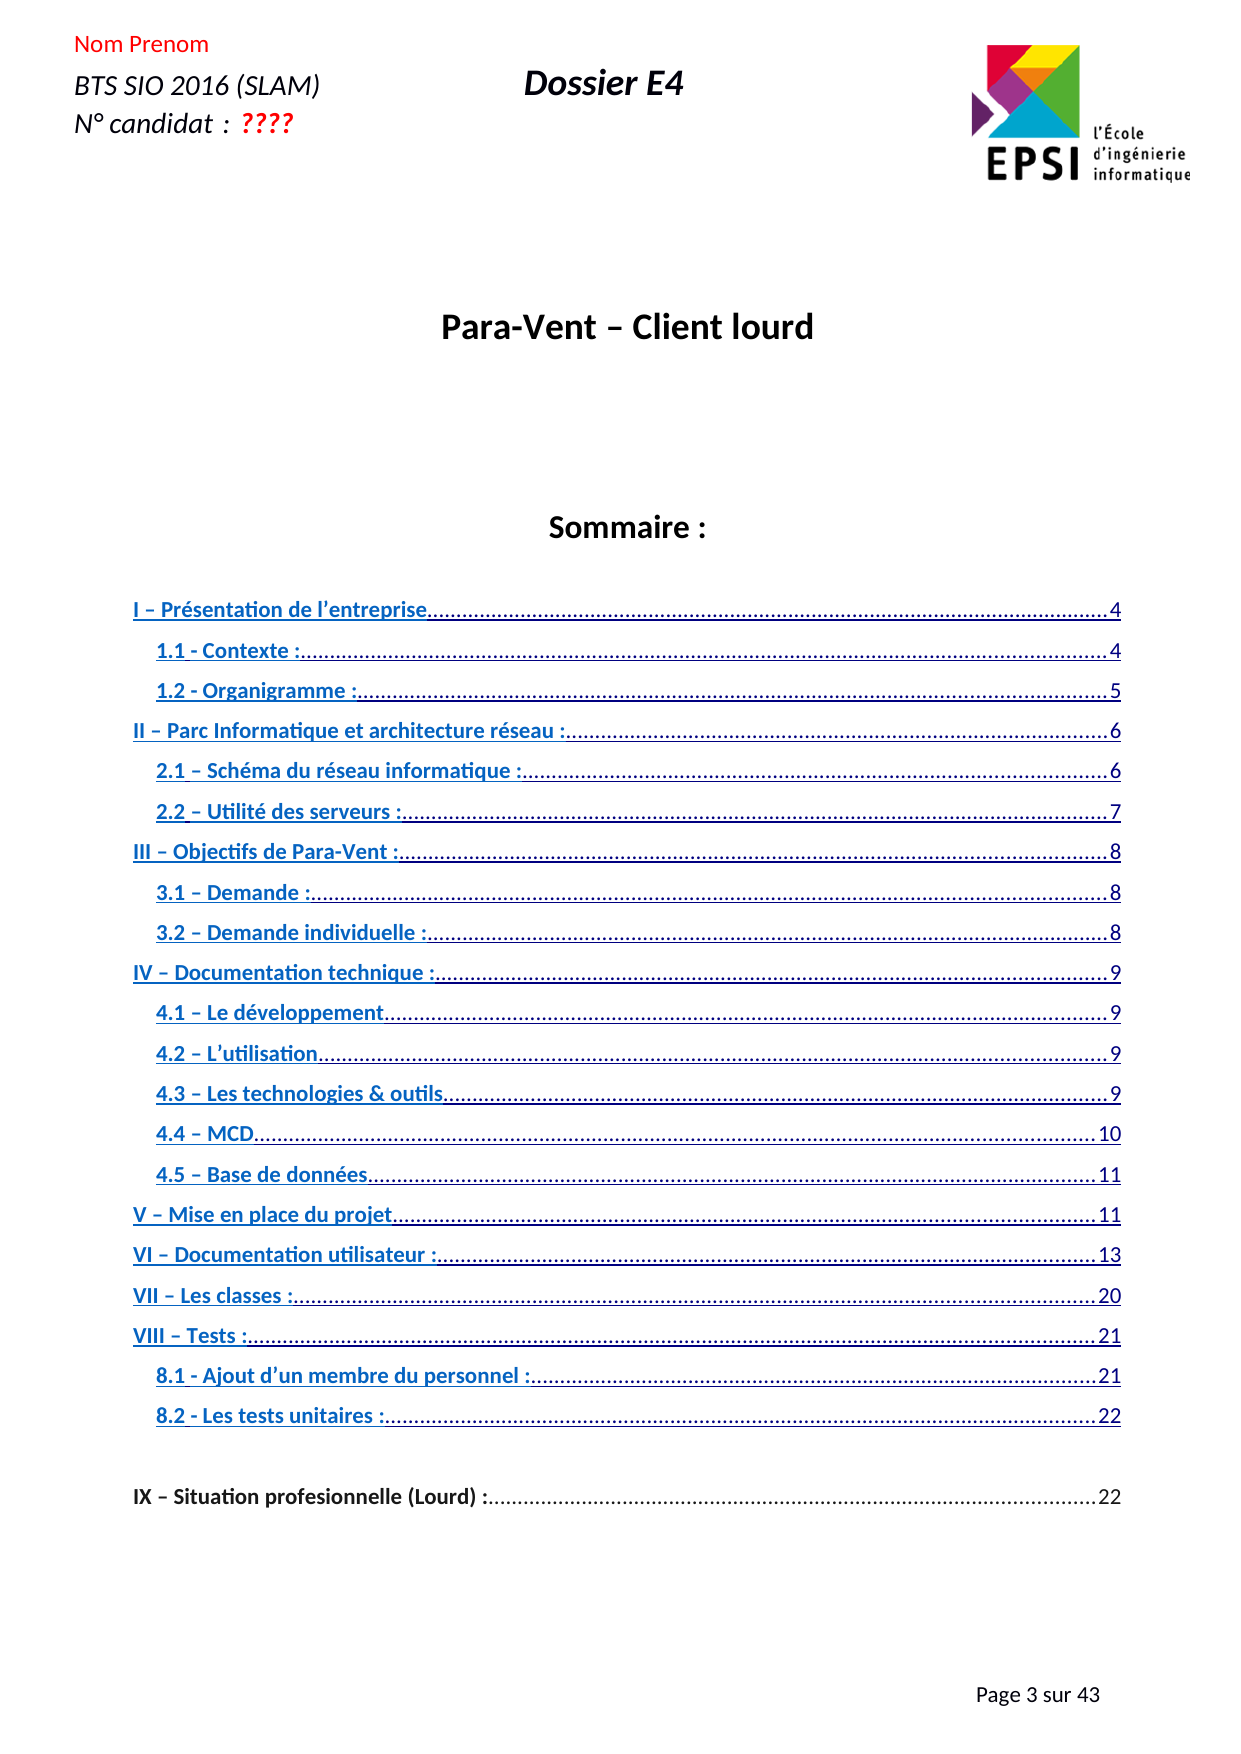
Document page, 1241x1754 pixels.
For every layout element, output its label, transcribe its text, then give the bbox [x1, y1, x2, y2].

text V – Mise en place du projet 11 [133, 1200, 1122, 1228]
text Sommaire : [133, 506, 1122, 547]
text VIII – Tests : 21 [133, 1321, 1122, 1349]
text 3.2 – Demande individuelle : 8 [156, 918, 1122, 946]
text VI – Documentation utilisateur : 13 [133, 1240, 1122, 1268]
text II – Parc Informatique et architecture réseau : 6 [133, 716, 1122, 744]
text IX – Situation profesionnelle (Lourd) : 23 [133, 1482, 1122, 1510]
text 2.1 – Schéma du réseau informatique : 6 [156, 757, 1122, 785]
text III – Objectifs de Para-Vent : 8 [133, 837, 1122, 865]
text 1.1 - Contexte : 4 [156, 636, 1122, 664]
text 1.2 - Organigramme : 5 [156, 676, 1122, 704]
text 2.2 – Utilité des serveurs : 7 [156, 797, 1122, 825]
text 4.1 – Le développement 9 [156, 998, 1122, 1027]
text IV – Documentation technique : 9 [133, 958, 1122, 986]
text 4.3 – Les technologies & outils 9 [156, 1079, 1122, 1107]
text 4.2 – L’utilisation 9 [156, 1039, 1122, 1067]
text I – Présentation de l’entreprise 4 [133, 595, 1122, 623]
subtitle Para-Vent – Client lourd [133, 303, 1122, 349]
text 8.1 - Ajout d’un membre du personnel : 21 [156, 1361, 1122, 1389]
text 3.1 – Demande : 8 [156, 878, 1122, 906]
text VII – Les classes : 20 [133, 1281, 1122, 1309]
text 8.2 - Les tests unitaires : 22 [156, 1402, 1122, 1430]
text 4.5 – Base de données 11 [156, 1160, 1122, 1188]
text 4.4 – MCD 10 [156, 1119, 1122, 1147]
